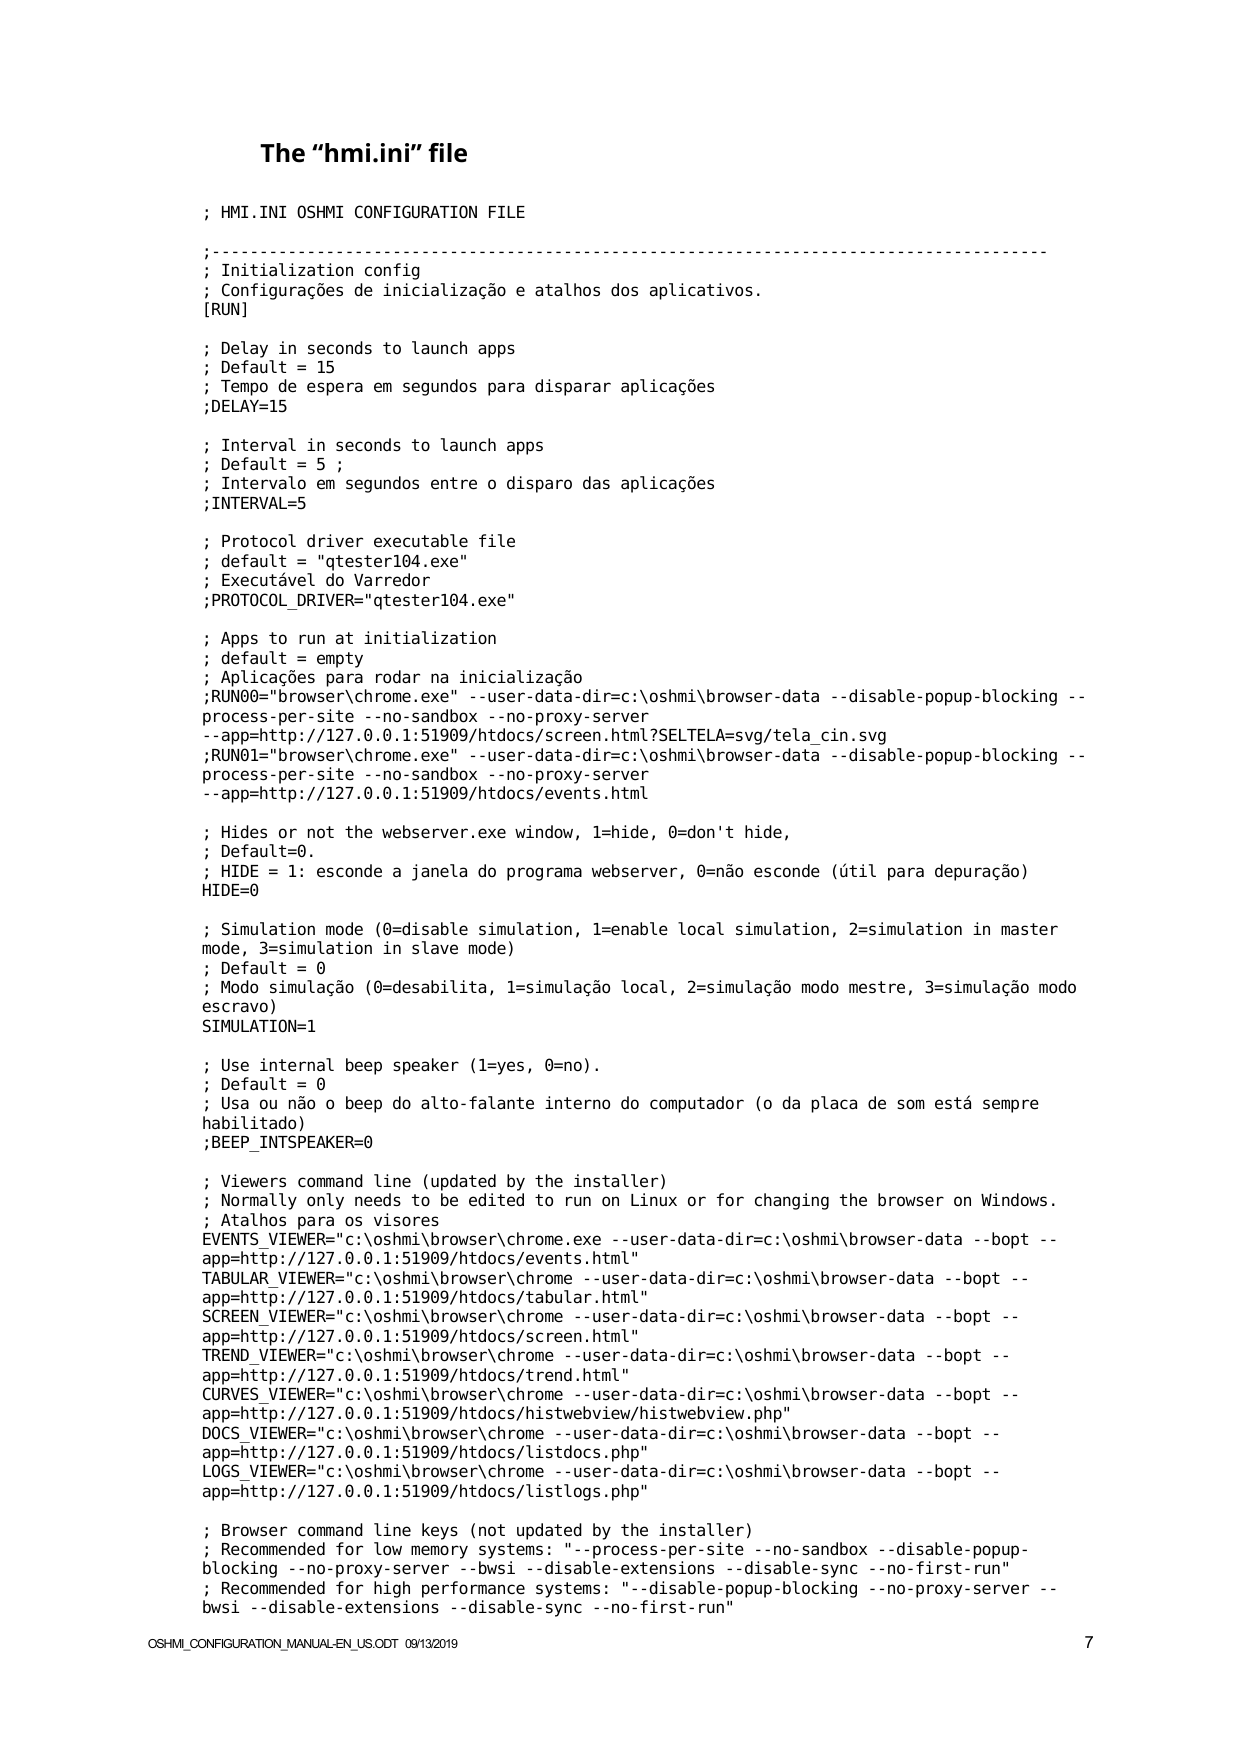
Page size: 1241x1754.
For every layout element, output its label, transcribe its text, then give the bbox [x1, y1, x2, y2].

text ; HMI.INI OSHMI CONFIGURATION FILE [202, 203, 1093, 222]
text DOCS_VIEWER="c:\oshmi\browser\chrome --user-data-dir=c:\oshmi\browser-data --bopt --app=http://127.0.0.1:51909/htdocs/listdocs.php" [202, 1423, 1093, 1462]
text ; Simulation mode (0=disable simulation, 1=enable local simulation, 2=simulation in master mode, 3=simulation in slave mode) [202, 920, 1093, 958]
text LOGS_VIEWER="c:\oshmi\browser\chrome --user-data-dir=c:\oshmi\browser-data --bopt --app=http://127.0.0.1:51909/htdocs/listlogs.php" [202, 1462, 1093, 1501]
text ; Default = 15 [202, 358, 1093, 377]
text ; Hides or not the webserver.exe window, 1=hide, 0=don't hide, [202, 823, 1093, 842]
text ; Intervalo em segundos entre o disparo das aplicações [202, 474, 1093, 493]
text ;DELAY=15 [202, 397, 1093, 416]
text ;BEEP_INTSPEAKER=0 [202, 1133, 1093, 1152]
text ; Default = 0 [202, 958, 1093, 978]
text ; Default=0. [202, 842, 1093, 862]
text HIDE=0 [202, 881, 1093, 900]
text ; default = "qtester104.exe" [202, 552, 1093, 571]
text ;RUN01="browser\chrome.exe" --user-data-dir=c:\oshmi\browser-data --disable-popup-blocking --process-per-site --no-sandbox --no-proxy-server --app=http://127.0.0.1:51909/htdocs/events.html [202, 745, 1093, 803]
text ;RUN00="browser\chrome.exe" --user-data-dir=c:\oshmi\browser-data --disable-popup-blocking --process-per-site --no-sandbox --no-proxy-server --app=http://127.0.0.1:51909/htdocs/screen.html?SELTELA=svg/tela_cin.svg [202, 687, 1093, 745]
text CURVES_VIEWER="c:\oshmi\browser\chrome --user-data-dir=c:\oshmi\browser-data --bopt --app=http://127.0.0.1:51909/htdocs/histwebview/histwebview.php" [202, 1385, 1093, 1423]
text SIMULATION=1 [202, 1017, 1093, 1036]
text ; Modo simulação (0=desabilita, 1=simulação local, 2=simulação modo mestre, 3=simulação modo escravo) [202, 978, 1093, 1017]
text ; Aplicações para rodar na inicialização [202, 668, 1093, 687]
text ; Usa ou não o beep do alto-falante interno do computador (o da placa de som está sempre habilitado) [202, 1094, 1093, 1133]
text ; Viewers command line (updated by the installer) [202, 1172, 1093, 1191]
text ; Normally only needs to be edited to run on Linux or for changing the browser on Windows. [202, 1191, 1093, 1210]
text ; HIDE = 1: esconde a janela do programa webserver, 0=não esconde (útil para depuração) [202, 862, 1093, 881]
text ;INTERVAL=5 [202, 493, 1093, 513]
text SCREEN_VIEWER="c:\oshmi\browser\chrome --user-data-dir=c:\oshmi\browser-data --bopt --app=http://127.0.0.1:51909/htdocs/screen.html" [202, 1307, 1093, 1346]
text ; Tempo de espera em segundos para disparar aplicações [202, 377, 1093, 397]
text ;PROTOCOL_DRIVER="qtester104.exe" [202, 590, 1093, 610]
text ; Browser command line keys (not updated by the installer) [202, 1520, 1093, 1540]
text ;---------------------------------------------------------------------------------------- [202, 242, 1093, 261]
subtitle The “hmi.ini” file [260, 136, 1093, 170]
text ; Delay in seconds to launch apps [202, 338, 1093, 358]
text ; Apps to run at initialization [202, 629, 1093, 648]
text ; Default = 5 ; [202, 455, 1093, 474]
text ; Executável do Varredor [202, 571, 1093, 590]
text ; Initialization config [202, 261, 1093, 280]
text [RUN] [202, 300, 1093, 319]
text TREND_VIEWER="c:\oshmi\browser\chrome --user-data-dir=c:\oshmi\browser-data --bopt --app=http://127.0.0.1:51909/htdocs/trend.html" [202, 1346, 1093, 1385]
text ; Default = 0 [202, 1075, 1093, 1094]
text ; Protocol driver executable file [202, 532, 1093, 552]
text ; Recommended for low memory systems: "--process-per-site --no-sandbox --disable-popup-blocking --no-proxy-server --bwsi --disable-extensions --disable-sync --no-first-run" [202, 1540, 1093, 1578]
text ; default = empty [202, 648, 1093, 668]
text ; Recommended for high performance systems: "--disable-popup-blocking --no-proxy-server --bwsi --disable-extensions --disable-sync --no-first-run" [202, 1578, 1093, 1617]
text ; Configurações de inicialização e atalhos dos aplicativos. [202, 280, 1093, 300]
text ; Atalhos para os visores [202, 1210, 1093, 1230]
text EVENTS_VIEWER="c:\oshmi\browser\chrome.exe --user-data-dir=c:\oshmi\browser-data --bopt --app=http://127.0.0.1:51909/htdocs/events.html" [202, 1230, 1093, 1268]
text ; Use internal beep speaker (1=yes, 0=no). [202, 1055, 1093, 1075]
text ; Interval in seconds to launch apps [202, 435, 1093, 455]
text TABULAR_VIEWER="c:\oshmi\browser\chrome --user-data-dir=c:\oshmi\browser-data --bopt --app=http://127.0.0.1:51909/htdocs/tabular.html" [202, 1268, 1093, 1307]
